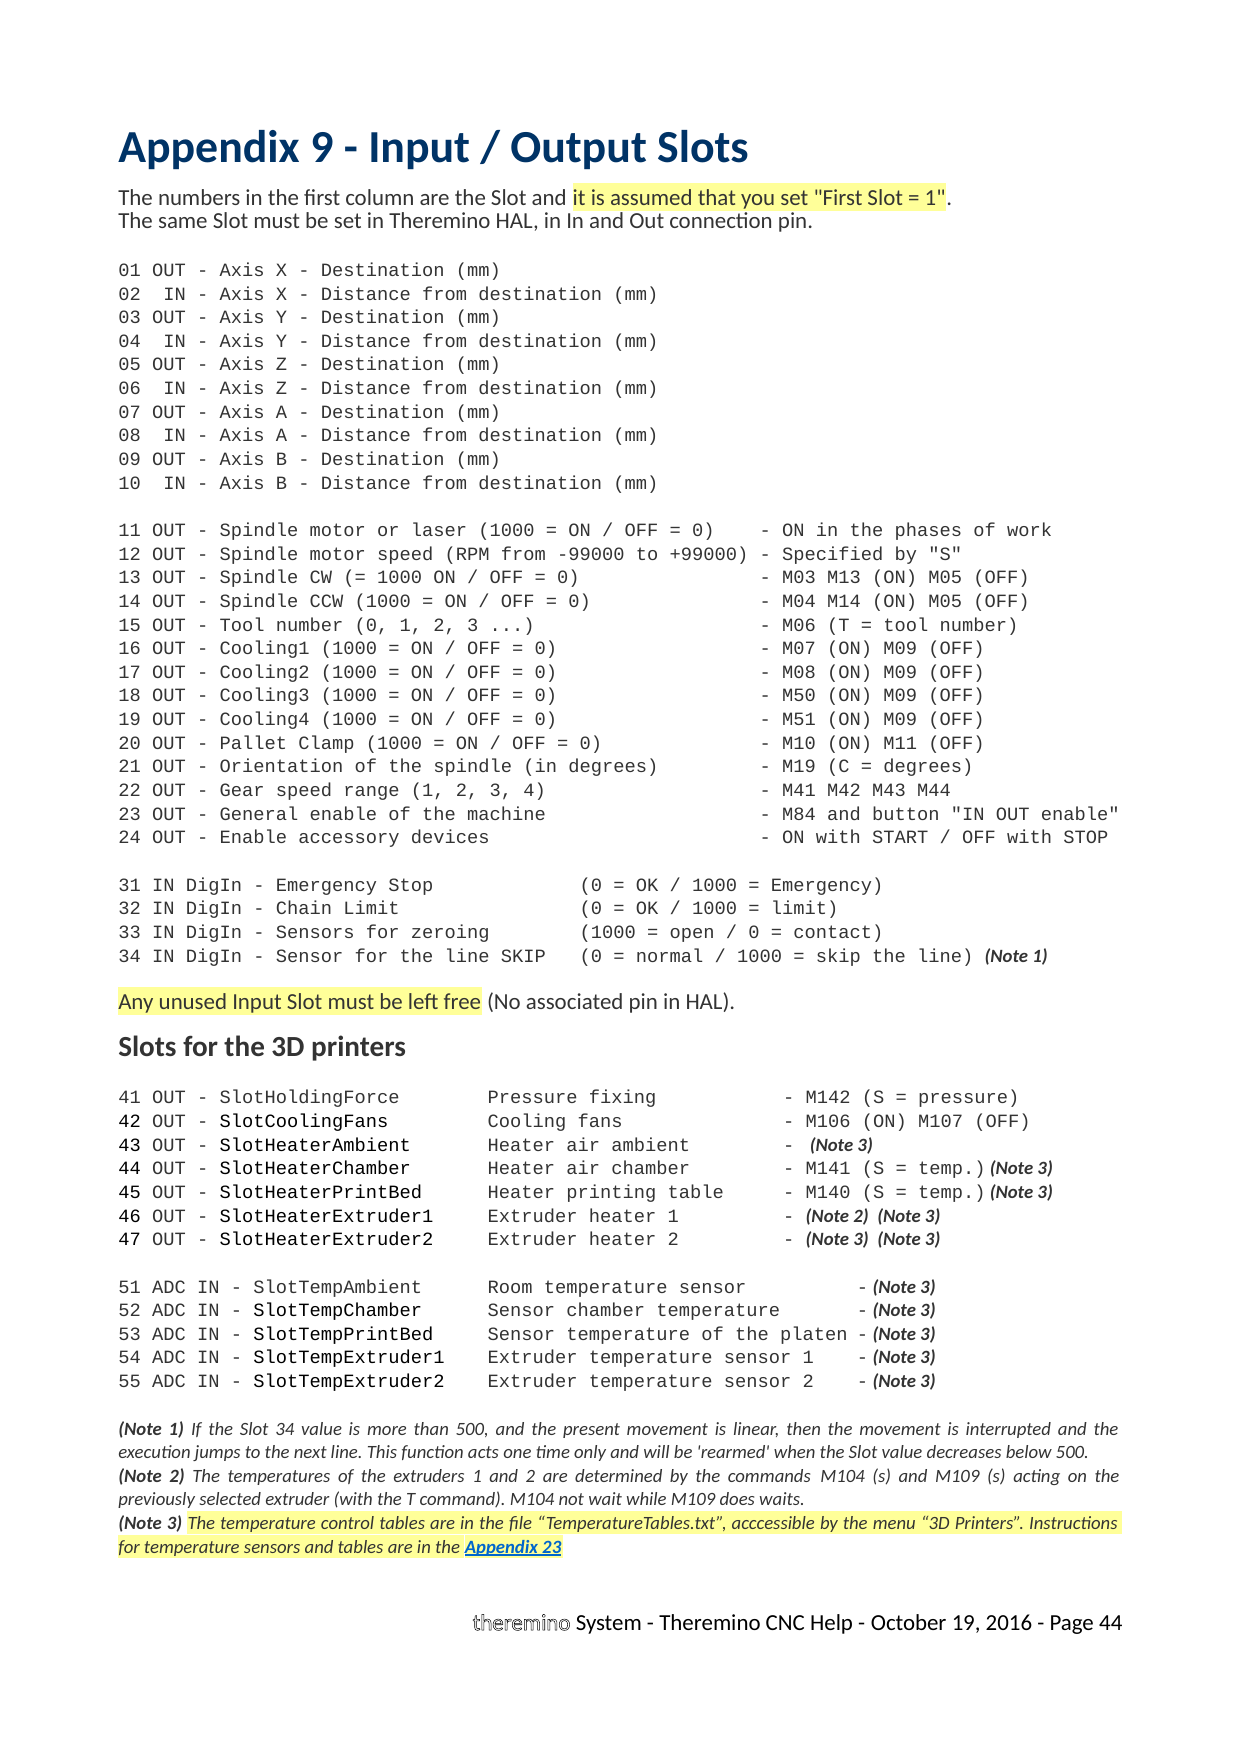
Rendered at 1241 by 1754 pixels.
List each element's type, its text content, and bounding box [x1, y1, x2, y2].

text (Note 3) The temperature control tables are in the file “TemperatureTables.txt”, acccessible by the menu “3D Printers”. Instructions for temperature sensors and tables are in the Appendix 23 [118, 1511, 1122, 1558]
text 31 IN DigIn - Emergency Stop (0 = OK / 1000 = Emergency) [118, 872, 1122, 896]
text 34 IN DigIn - Sensor for the line SKIP (0 = normal / 1000 = skip the line) (Note 1) [118, 943, 1122, 967]
text 55 ADC IN - SlotTempExtruder2 Extruder temperature sensor 2 - (Note 3) [118, 1369, 1122, 1392]
text 18 OUT - Cooling3 (1000 = ON / OFF = 0) - M50 (ON) M09 (OFF) [118, 683, 1122, 707]
text 46 OUT - SlotHeaterExtruder1 Extruder heater 1 - (Note 2) (Note 3) [118, 1203, 1122, 1227]
text 03 OUT - Axis Y - Destination (mm) [118, 305, 1122, 328]
text 47 OUT - SlotHeaterExtruder2 Extruder heater 2 - (Note 3) (Note 3) [118, 1227, 1122, 1251]
text 06 IN - Axis Z - Distance from destination (mm) [118, 376, 1122, 399]
text 14 OUT - Spindle CCW (1000 = ON / OFF = 0) - M04 M14 (ON) M05 (OFF) [118, 588, 1122, 612]
text 52 ADC IN - SlotTempChamber Sensor chamber temperature - (Note 3) [118, 1298, 1122, 1321]
text 43 OUT - SlotHeaterAmbient Heater air ambient - (Note 3) [118, 1132, 1122, 1156]
text 42 OUT - SlotCoolingFans Cooling fans - M106 (ON) M107 (OFF) [118, 1109, 1122, 1132]
text 33 IN DigIn - Sensors for zeroing (1000 = open / 0 = contact) [118, 919, 1122, 943]
text 19 OUT - Cooling4 (1000 = ON / OFF = 0) - M51 (ON) M09 (OFF) [118, 707, 1122, 730]
text 17 OUT - Cooling2 (1000 = ON / OFF = 0) - M08 (ON) M09 (OFF) [118, 659, 1122, 683]
text 15 OUT - Tool number (0, 1, 2, 3 ...) - M06 (T = tool number) [118, 612, 1122, 636]
text 04 IN - Axis Y - Distance from destination (mm) [118, 328, 1122, 352]
text 20 OUT - Pallet Clamp (1000 = ON / OFF = 0) - M10 (ON) M11 (OFF) [118, 730, 1122, 754]
text (Note 1) If the Slot 34 value is more than 500, and the present movement is linear, then the movement is interrupted and the execution jumps to the next line. This function acts one time only and will be 'rearmed' when the Slot value decreases below 500. [118, 1416, 1122, 1463]
text The same Slot must be set in Theremino HAL, in In and Out connection pin. [118, 210, 1122, 234]
text 07 OUT - Axis A - Destination (mm) [118, 399, 1122, 423]
text 21 OUT - Orientation of the spindle (in degrees) - M19 (C = degrees) [118, 754, 1122, 778]
text 13 OUT - Spindle CW (= 1000 ON / OFF = 0) - M03 M13 (ON) M05 (OFF) [118, 565, 1122, 588]
text 10 IN - Axis B - Distance from destination (mm) [118, 470, 1122, 494]
text 32 IN DigIn - Chain Limit (0 = OK / 1000 = limit) [118, 896, 1122, 919]
text Any unused Input Slot must be left free (No associated pin in HAL). [118, 990, 1122, 1038]
text 45 OUT - SlotHeaterPrintBed Heater printing table - M140 (S = temp.) (Note 3) [118, 1179, 1122, 1203]
subtitle Appendix 9 - Input / Output Slots [118, 118, 1122, 174]
text 01 OUT - Axis X - Destination (mm) [118, 257, 1122, 281]
text (Note 2) The temperatures of the extruders 1 and 2 are determined by the commands M104 (s) and M109 (s) acting on the previously selected extruder (with the T command). M104 not wait while M109 does waits. [118, 1463, 1122, 1511]
text 51 ADC IN - SlotTempAmbient Room temperature sensor - (Note 3) [118, 1274, 1122, 1298]
text 12 OUT - Spindle motor speed (RPM from -99000 to +99000) - Specified by "S" [118, 541, 1122, 565]
text The numbers in the first column are the Slot and it is assumed that you set "First Slot = 1". [118, 186, 1122, 210]
text Slots for the 3D printers [118, 1038, 1122, 1061]
text 08 IN - Axis A - Distance from destination (mm) [118, 423, 1122, 447]
text 53 ADC IN - SlotTempPrintBed Sensor temperature of the platen - (Note 3) [118, 1321, 1122, 1345]
text 44 OUT - SlotHeaterChamber Heater air chamber - M141 (S = temp.) (Note 3) [118, 1156, 1122, 1179]
text 11 OUT - Spindle motor or laser (1000 = ON / OFF = 0) - ON in the phases of work [118, 517, 1122, 541]
text 54 ADC IN - SlotTempExtruder1 Extruder temperature sensor 1 - (Note 3) [118, 1345, 1122, 1369]
text 05 OUT - Axis Z - Destination (mm) [118, 352, 1122, 376]
text 02 IN - Axis X - Distance from destination (mm) [118, 281, 1122, 305]
text 09 OUT - Axis B - Destination (mm) [118, 447, 1122, 470]
text 41 OUT - SlotHoldingForce Pressure fixing - M142 (S = pressure) [118, 1061, 1122, 1109]
text 23 OUT - General enable of the machine - M84 and button "IN OUT enable" [118, 801, 1122, 825]
text 22 OUT - Gear speed range (1, 2, 3, 4) - M41 M42 M43 M44 [118, 778, 1122, 801]
text 24 OUT - Enable accessory devices - ON with START / OFF with STOP [118, 825, 1122, 848]
text 16 OUT - Cooling1 (1000 = ON / OFF = 0) - M07 (ON) M09 (OFF) [118, 636, 1122, 659]
